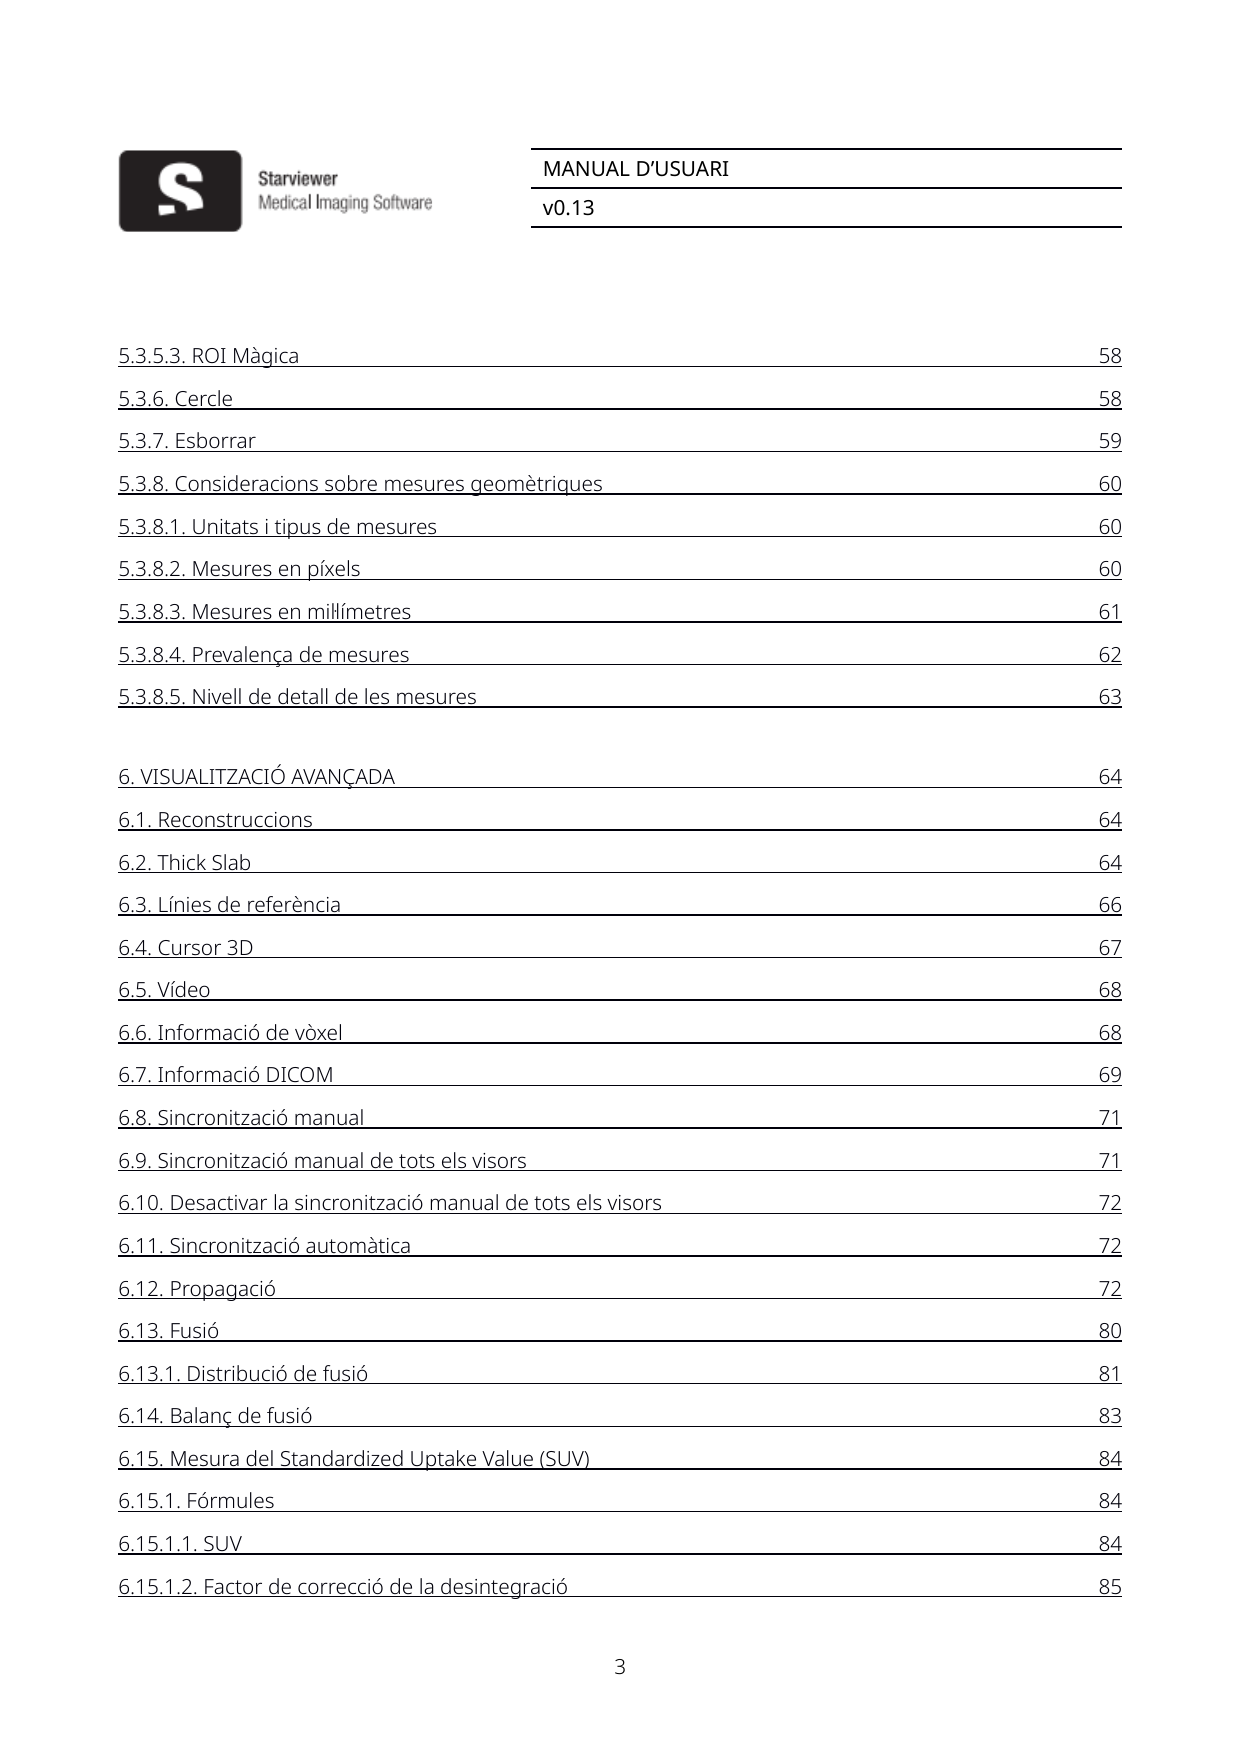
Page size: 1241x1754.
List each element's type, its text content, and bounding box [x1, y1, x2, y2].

text 6.6. Informació de vòxel 68 [118, 1018, 1122, 1042]
text 5.3.6. Cercle 58 [118, 384, 1122, 408]
text 6.15.1.2. Factor de correcció de la desintegració 85 [118, 1572, 1122, 1596]
text 5.3.5.3. ROI Màgica 58 [118, 341, 1122, 366]
text 6.11. Sincronització automàtica 72 [118, 1231, 1122, 1255]
text 6.15.1. Fórmules 84 [118, 1487, 1122, 1511]
text 6.1. Reconstruccions 64 [118, 805, 1122, 829]
text 6.13. Fusió 80 [118, 1316, 1122, 1340]
text 5.3.8.2. Mesures en píxels 60 [118, 554, 1122, 579]
text 5.3.8.3. Mesures en mil·límetres 61 [118, 597, 1122, 621]
text 6.15.1.1. SUV 84 [118, 1529, 1122, 1553]
text 6.13.1. Distribució de fusió 81 [118, 1359, 1122, 1383]
text 5.3.8. Consideracions sobre mesures geomètriques 60 [118, 469, 1122, 493]
text 6. Visualització Avançada 64 [118, 762, 1122, 787]
text 6.4. Cursor 3D 67 [118, 933, 1122, 957]
text 6.12. Propagació 72 [118, 1274, 1122, 1298]
text 6.7. Informació DICOM 69 [118, 1061, 1122, 1085]
text 5.3.8.4. Prevalença de mesures 62 [118, 640, 1122, 664]
text 6.8. Sincronització manual 71 [118, 1103, 1122, 1127]
text 5.3.8.5. Nivell de detall de les mesures 63 [118, 682, 1122, 706]
text 5.3.8.1. Unitats i tipus de mesures 60 [118, 512, 1122, 536]
text 6.9. Sincronització manual de tots els visors 71 [118, 1146, 1122, 1170]
text 6.15. Mesura del Standardized Uptake Value (SUV) 84 [118, 1444, 1122, 1468]
text 6.14. Balanç de fusió 83 [118, 1401, 1122, 1426]
text 5.3.7. Esborrar 59 [118, 427, 1122, 451]
text 6.3. Línies de referència 66 [118, 890, 1122, 914]
text 6.2. Thick Slab 64 [118, 848, 1122, 872]
text 6.10. Desactivar la sincronització manual de tots els visors 72 [118, 1188, 1122, 1213]
text 6.5. Vídeo 68 [118, 975, 1122, 999]
